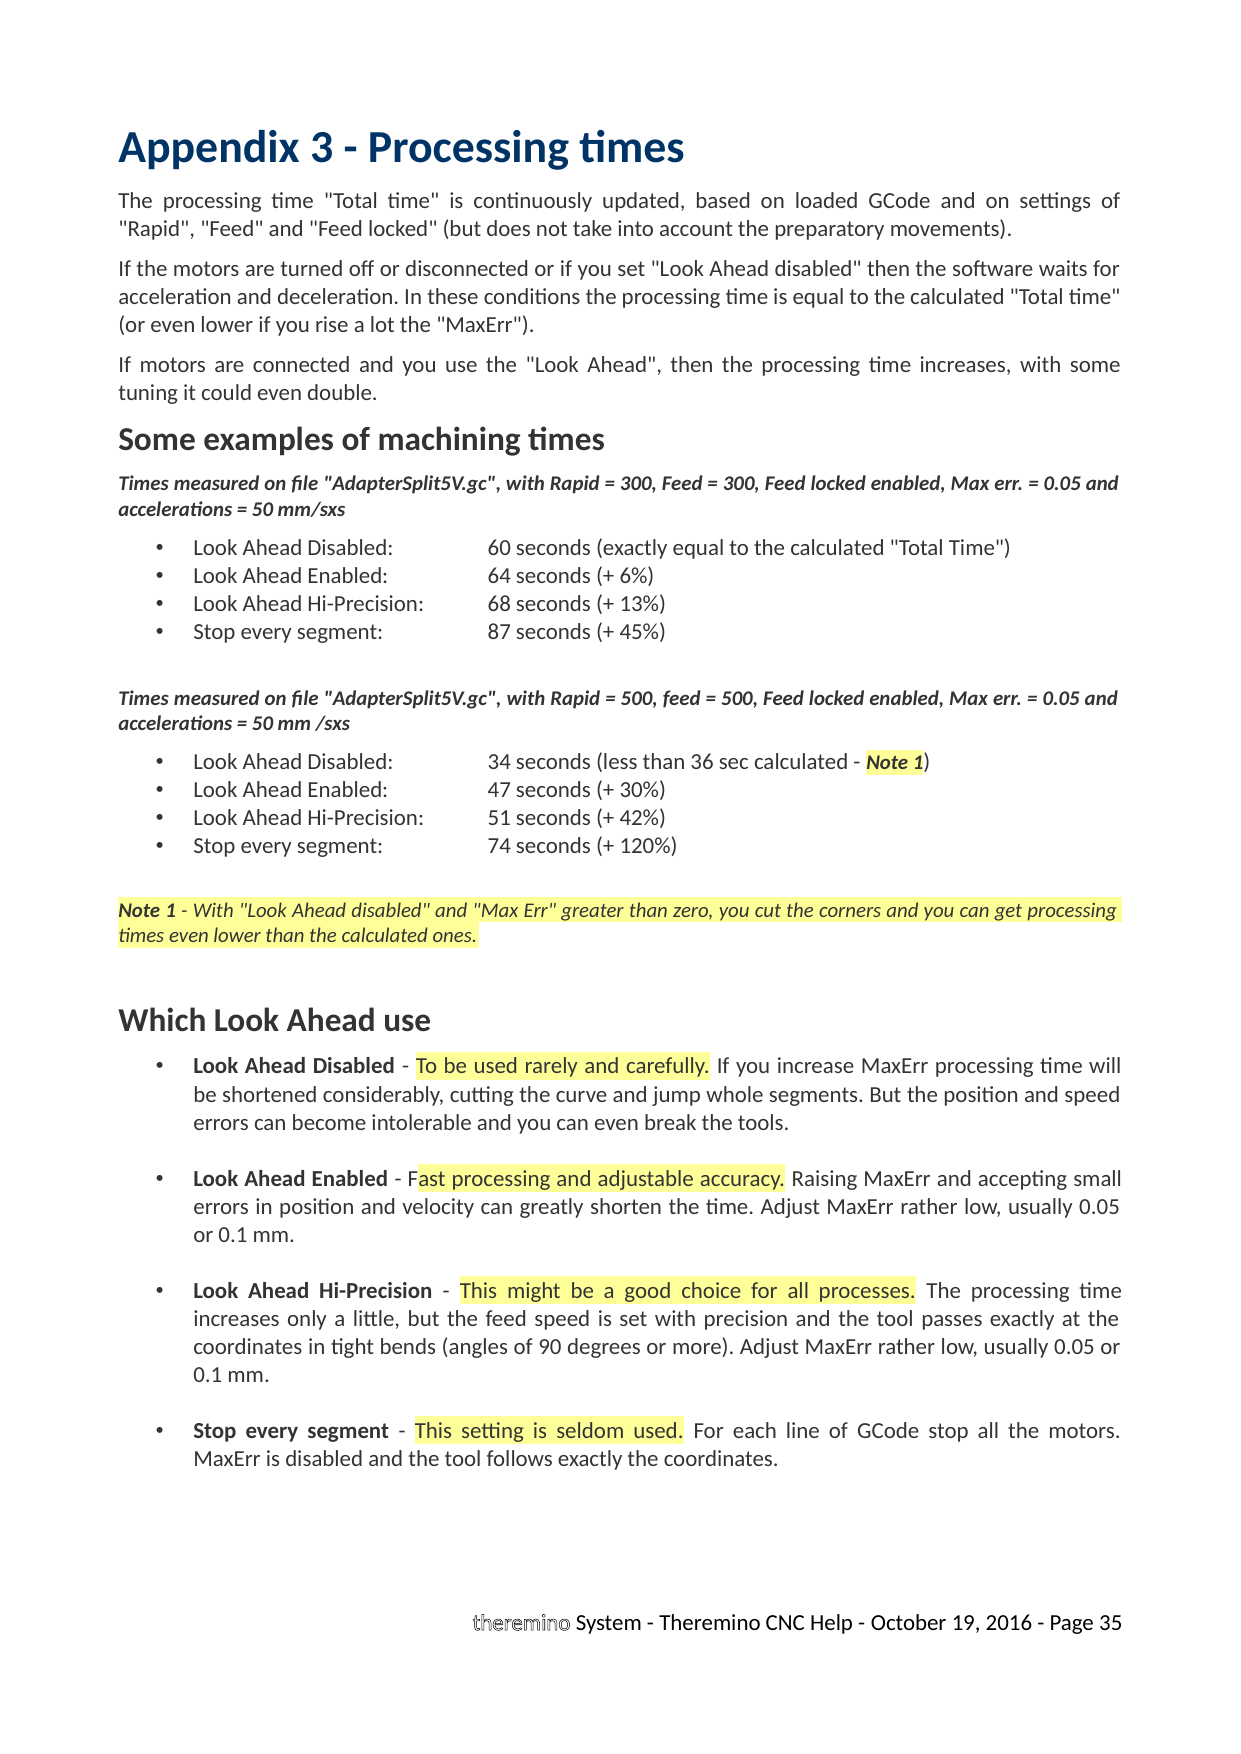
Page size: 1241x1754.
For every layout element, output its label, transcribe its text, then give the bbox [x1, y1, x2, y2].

list Look Ahead Enabled - Fast processing and adjustable accuracy. Raising MaxErr and accepting small errors in position and velocity can greatly shorten the time. Adjust MaxErr rather low, usually 0.05 or 0.1 mm. [156, 1164, 1122, 1248]
subtitle Appendix 3 - Processing times [118, 118, 1122, 174]
list Look Ahead Enabled: 64 seconds (+ 6%) [156, 561, 1122, 589]
list Look Ahead Enabled: 47 seconds (+ 30%) [156, 776, 1122, 803]
list Look Ahead Disabled: 60 seconds (exactly equal to the calculated "Total Time") [156, 533, 1122, 561]
text If motors are connected and you use the "Look Ahead", then the processing time increases, with some tuning it could even double. [118, 350, 1122, 406]
list Stop every segment: 87 seconds (+ 45%) [156, 617, 1122, 645]
list Look Ahead Disabled: 34 seconds (less than 36 sec calculated - Note 1) [156, 747, 1122, 776]
text The processing time "Total time" is continuously updated, based on loaded GCode and on settings of "Rapid", "Feed" and "Feed locked" (but does not take into account the preparatory movements). [118, 186, 1122, 242]
list Look Ahead Disabled - To be used rarely and carefully. If you increase MaxErr processing time will be shortened considerably, cutting the curve and jump whole segments. But the position and speed errors can become intolerable and you can even break the tools. [156, 1052, 1122, 1136]
text Times measured on file "AdapterSplit5V.gc", with Rapid = 300, Feed = 300, Feed locked enabled, Max err. = 0.05 and accelerations = 50 mm/sxs [118, 470, 1122, 521]
text If the motors are turned off or disconnected or if you set "Look Ahead disabled" then the software waits for acceleration and deceleration. In these conditions the processing time is equal to the calculated "Total time" (or even lower if you rise a lot the "MaxErr"). [118, 254, 1122, 338]
list Look Ahead Hi-Precision: 51 seconds (+ 42%) [156, 803, 1122, 832]
list Stop every segment - This setting is seldom used. For each line of GCode stop all the motors. MaxErr is disabled and the tool follows exactly the coordinates. [156, 1416, 1122, 1472]
text Times measured on file "AdapterSplit5V.gc", with Rapid = 500, feed = 500, Feed locked enabled, Max err. = 0.05 and accelerations = 50 mm /sxs [118, 685, 1122, 736]
text Some examples of machining times [118, 418, 1122, 459]
list Look Ahead Hi-Precision - This might be a good choice for all processes. The processing time increases only a little, but the feed speed is set with precision and the tool passes exactly at the coordinates in tight bends (angles of 90 degrees or more). Adjust MaxErr rather low, usually 0.05 or 0.1 mm. [156, 1276, 1122, 1388]
list Stop every segment: 74 seconds (+ 120%) [156, 832, 1122, 859]
list Look Ahead Hi-Precision: 68 seconds (+ 13%) [156, 589, 1122, 617]
text Note 1 - With "Look Ahead disabled" and "Max Err" greater than zero, you cut the corners and you can get processing times even lower than the calculated ones. [118, 871, 1122, 948]
text Which Look Ahead use [118, 999, 1122, 1040]
